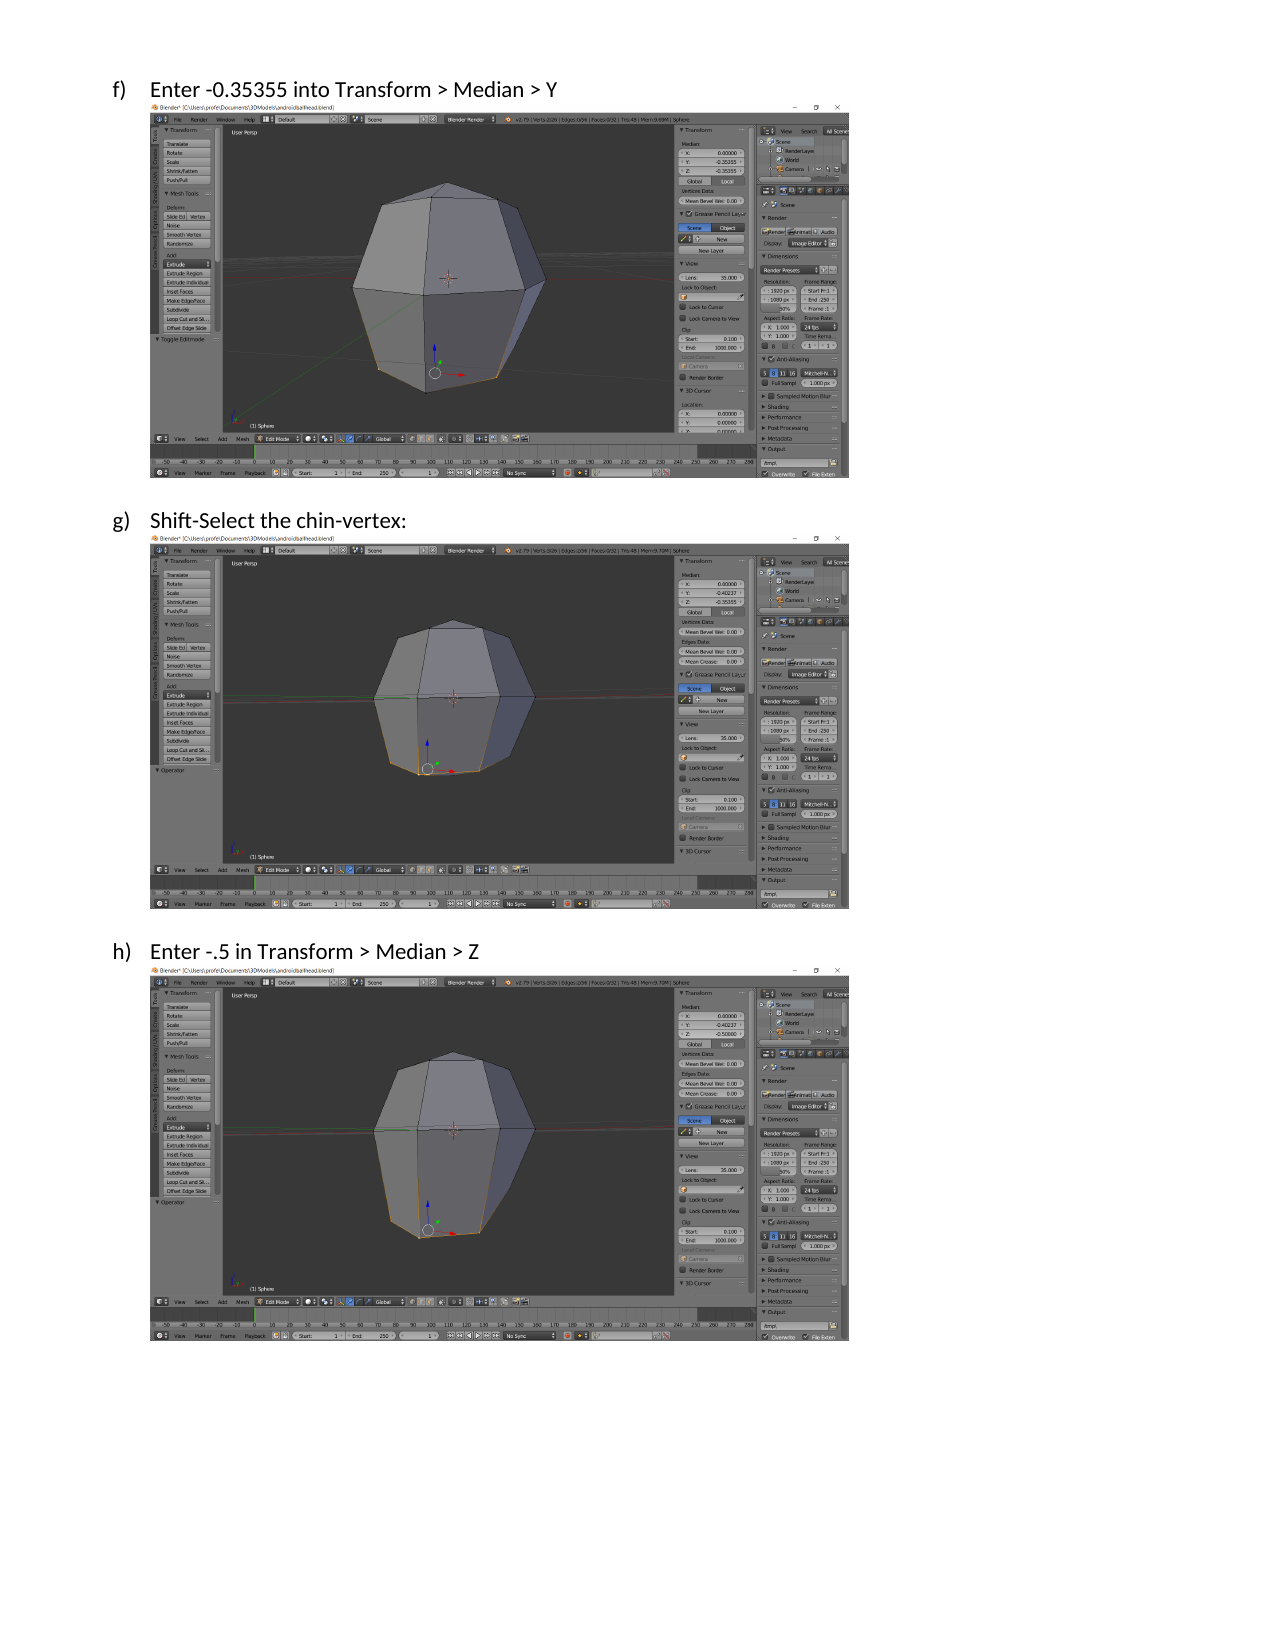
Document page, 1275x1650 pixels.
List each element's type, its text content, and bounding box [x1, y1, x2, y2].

list Enter -0.35355 into Transform > Median > Y [112, 75, 1200, 506]
list Shift-Select the chin-vertex: [112, 506, 1200, 937]
list Enter -.5 in Transform > Median > Z [112, 937, 1200, 1368]
